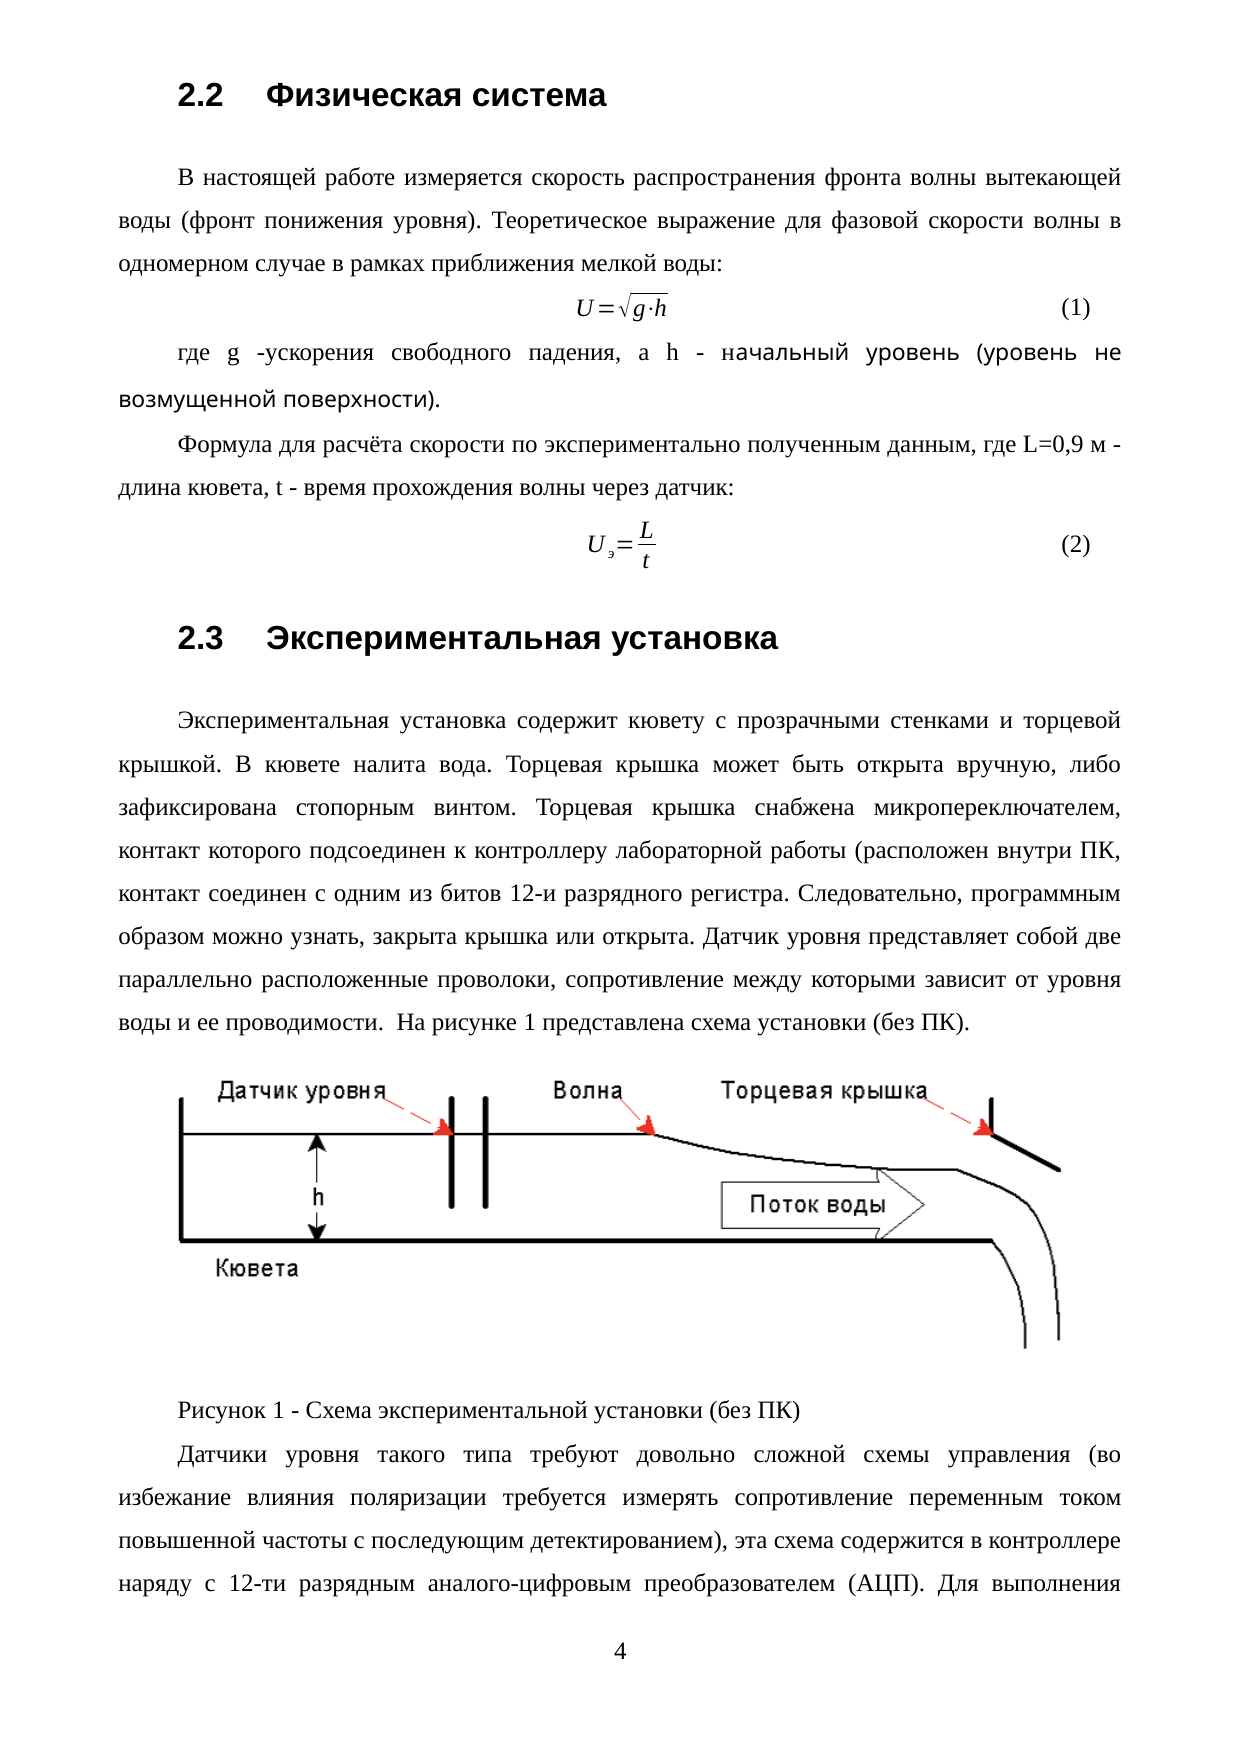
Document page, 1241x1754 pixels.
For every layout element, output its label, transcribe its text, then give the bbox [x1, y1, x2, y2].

text Экспериментальная установка содержит кювету с прозрачными стенками и торцевой крышкой. В кювете налита вода. Торцевая крышка может быть открыта вручную, либо зафиксирована стопорным винтом. Торцевая крышка снабжена микропереключателем, контакт которого подсоединен к контроллеру лабораторной работы (расположен внутри ПК, контакт соединен с одним из битов 12-и разрядного регистра. Следовательно, программным образом можно узнать, закрыта крышка или открыта. Датчик уровня представляет собой две параллельно расположенные проволоки, сопротивление между которыми зависит от уровня воды и ее проводимости. На рисунке 1 представлена схема установки (без ПК). [118, 706, 1122, 1036]
text Датчики уровня такого типа требуют довольно сложной схемы управления (во избежание влияния поляризации требуется измерять сопротивление переменным током повышенной частоты с последующим детектированием), эта схема содержится в контроллере наряду с 12-ти разрядным аналого-цифровым преобразователем (АЦП). Для выполнения [118, 1439, 1122, 1597]
text Рисунок 1 - Схема экспериментальной установки (без ПК) [118, 1051, 1122, 1424]
text (2) [118, 516, 1122, 574]
text В настоящей работе измеряется скорость распространения фронта волны вытекающей воды (фронт понижения уровня). Теоретическое выражение для фазовой скорости волны в одномерном случае в рамках приближения мелкой воды: [118, 162, 1122, 277]
text где g -ускорения свободного падения, а h - начальный уровень (уровень не возмущенной поверхности). [118, 336, 1122, 414]
text Формула для расчёта скорости по экспериментально полученным данным, где L=0,9 м - длина кювета, t - время прохождения волны через датчик: [118, 429, 1122, 501]
picture [153, 1050, 1087, 1382]
text (1) [118, 291, 1122, 321]
subtitle Физическая система [118, 75, 1122, 113]
subtitle Экспериментальная установка [118, 618, 1122, 657]
